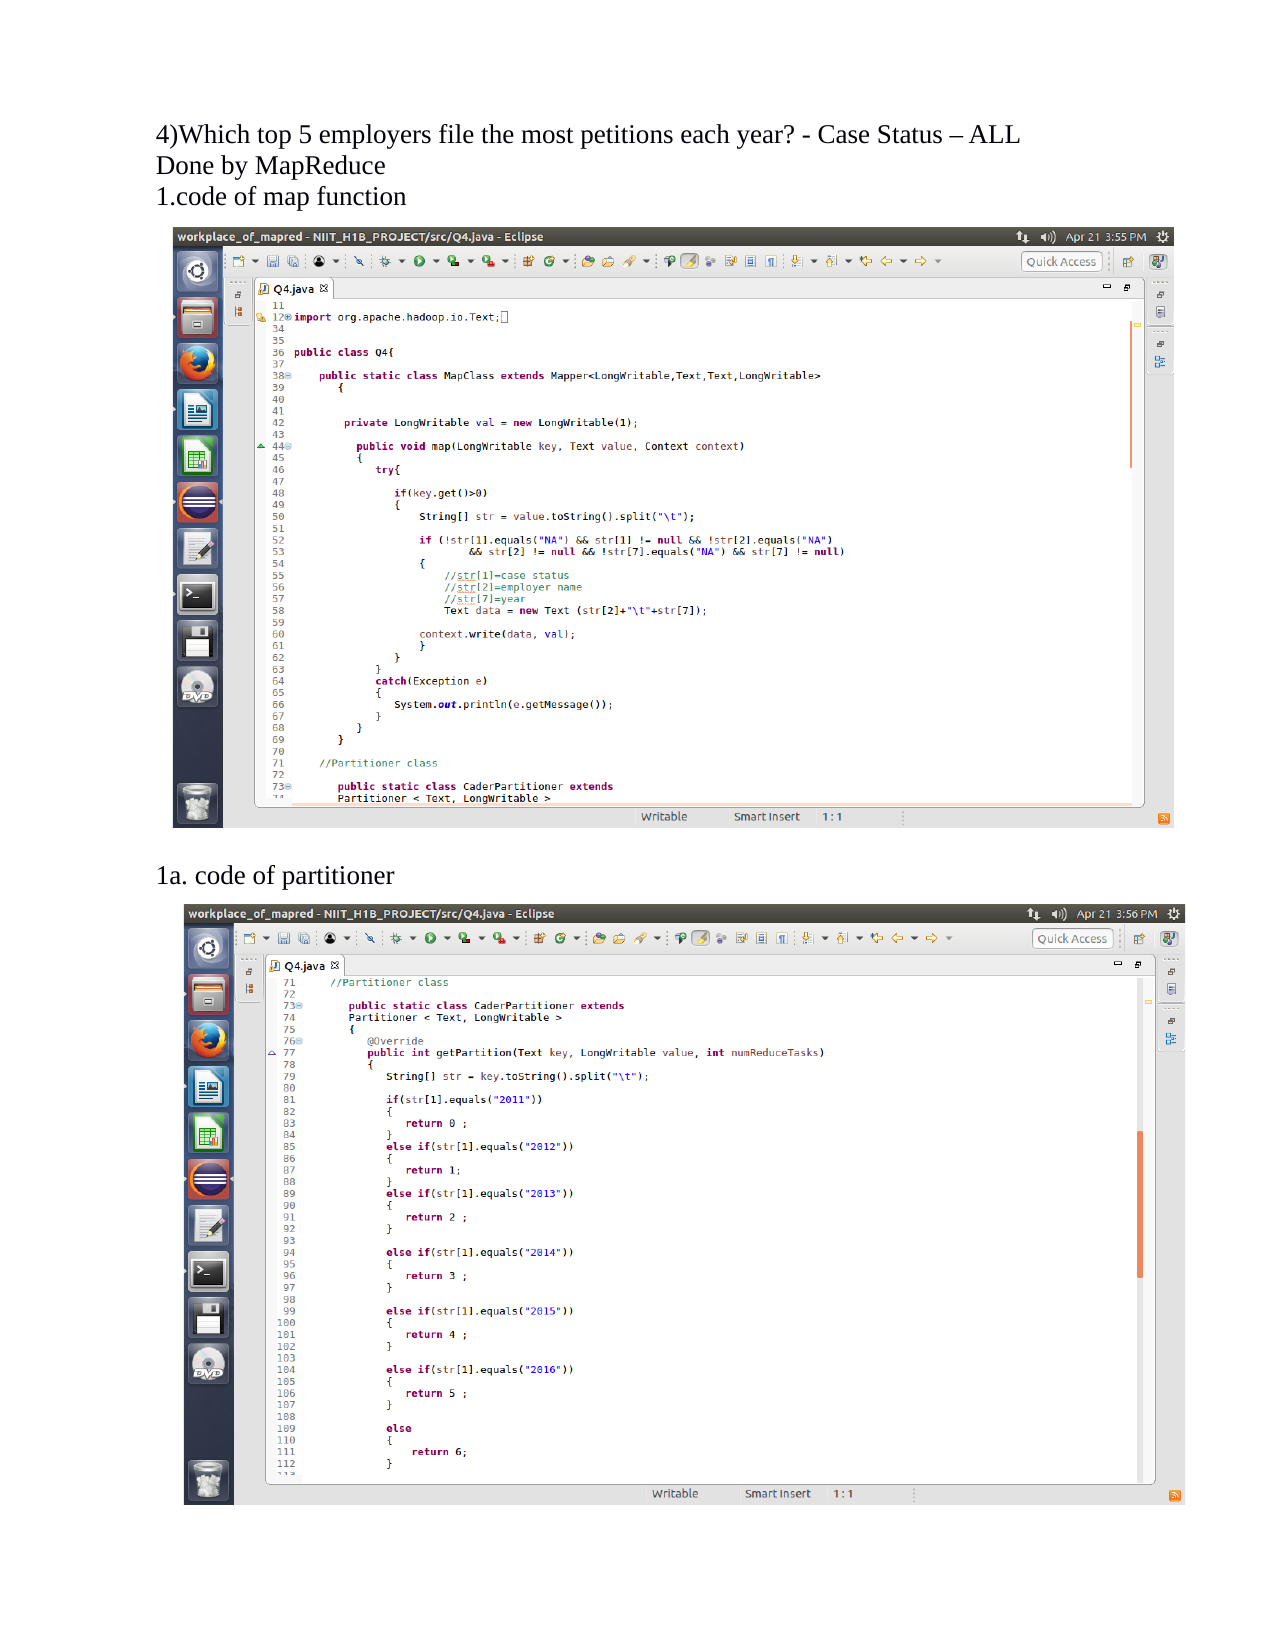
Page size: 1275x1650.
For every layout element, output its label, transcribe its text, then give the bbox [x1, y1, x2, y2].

text 1a. code of partitioner [156, 859, 1157, 890]
text 4)Which top 5 employers file the most petitions each year? - Case Status – ALL [156, 118, 1157, 149]
text 1.code of map function [156, 180, 1157, 212]
text Done by MapReduce [156, 149, 1157, 180]
picture [183, 904, 1186, 1505]
picture [172, 227, 1174, 828]
